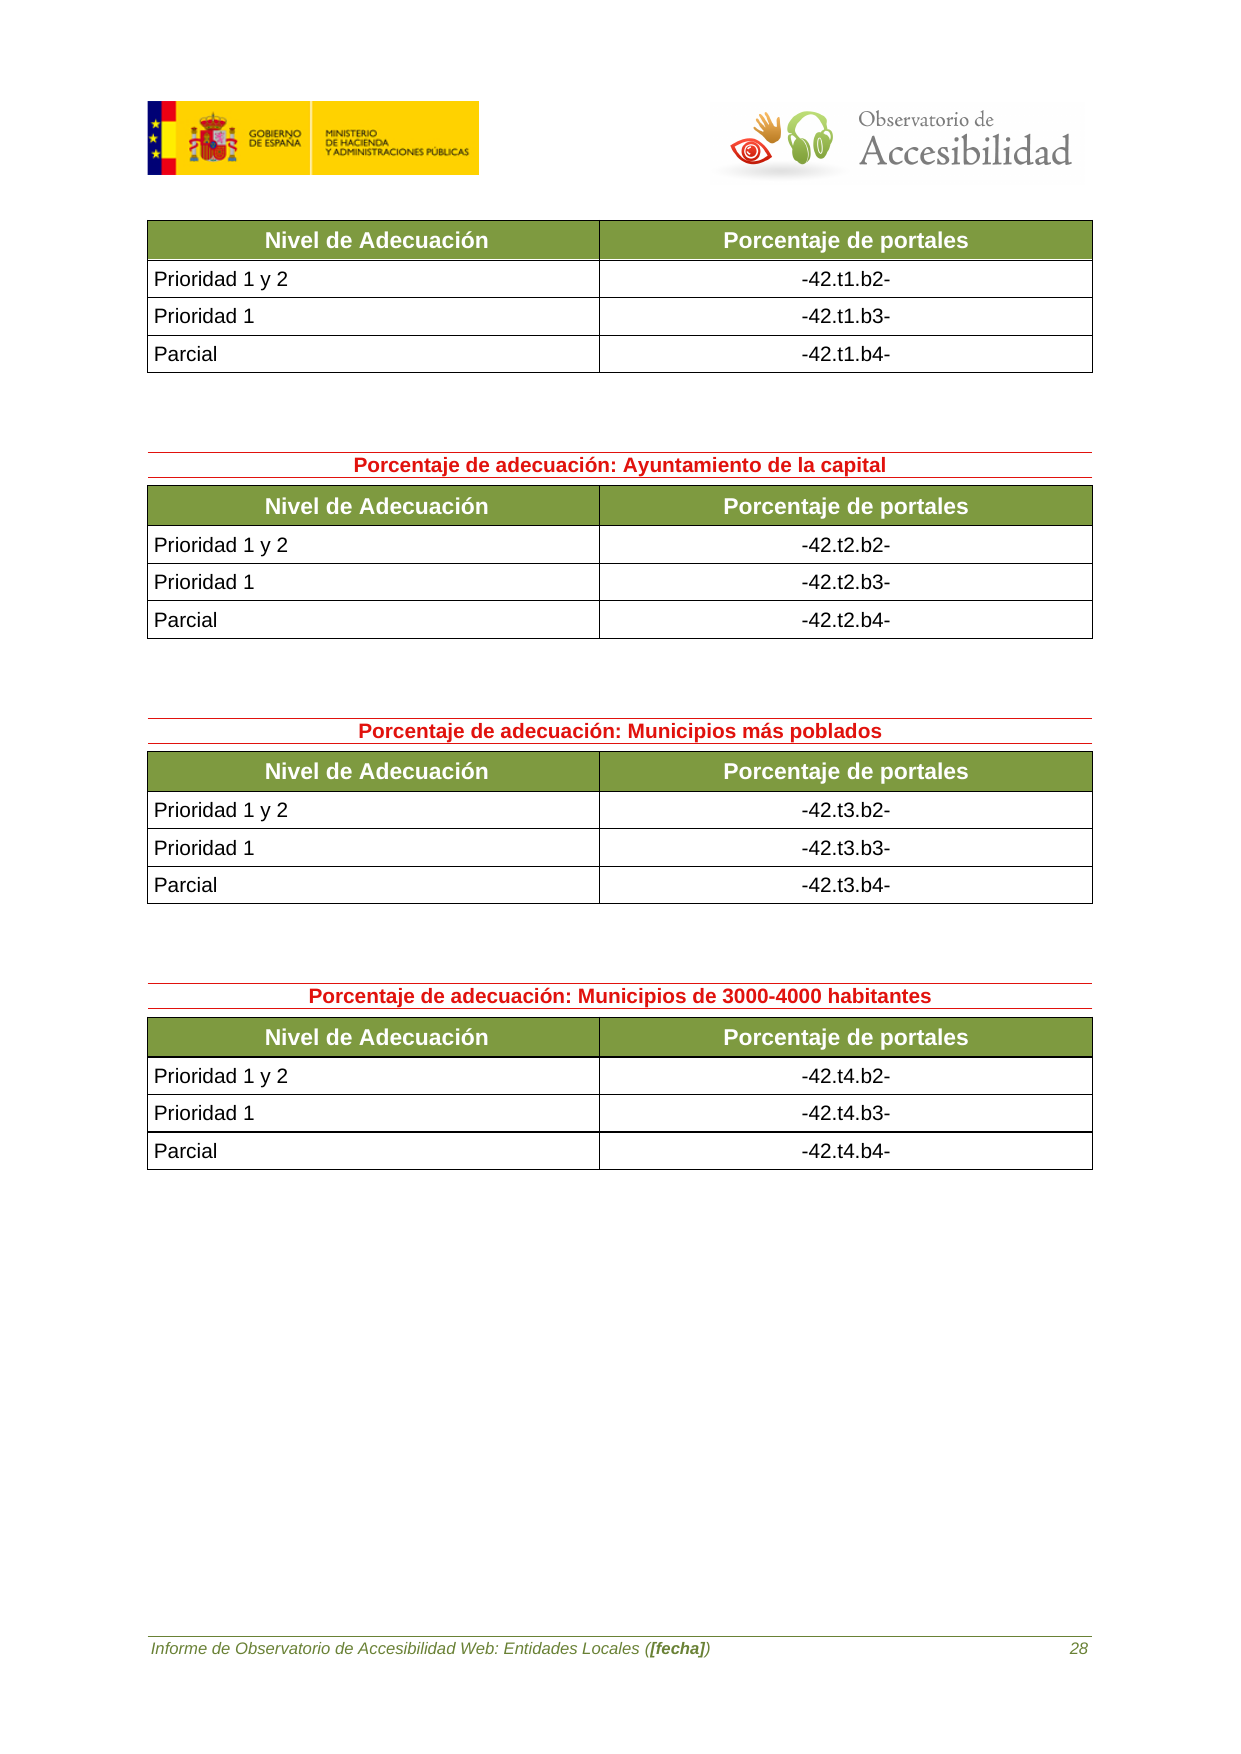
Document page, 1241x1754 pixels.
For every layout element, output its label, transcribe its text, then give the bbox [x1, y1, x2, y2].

table_cell -42.t4.b2- [600, 1058, 1092, 1094]
table_cell Parcial [148, 336, 599, 372]
table_cell -42.t3.b2- [600, 792, 1092, 828]
picture [147, 101, 479, 175]
table_cell Prioridad 1 y 2 [148, 1058, 599, 1094]
table_header Nivel de Adecuación [148, 221, 599, 259]
picture [710, 102, 1086, 185]
text Porcentaje de adecuación: Ayuntamiento de la capital [148, 453, 1092, 477]
table_header Nivel de Adecuación [148, 752, 599, 791]
table_header Porcentaje de portales [600, 1018, 1092, 1056]
table_header Porcentaje de portales [600, 221, 1092, 259]
table_cell -42.t3.b4- [600, 867, 1092, 903]
table_cell Prioridad 1 y 2 [148, 261, 599, 297]
table_cell Prioridad 1 [148, 298, 599, 334]
table_cell Prioridad 1 [148, 564, 599, 600]
table_cell Parcial [148, 1133, 599, 1169]
table_cell -42.t4.b3- [600, 1095, 1092, 1131]
table_cell Prioridad 1 y 2 [148, 792, 599, 828]
table_cell -42.t4.b4- [600, 1133, 1092, 1169]
table_cell -42.t1.b2- [600, 261, 1092, 297]
table_cell -42.t2.b3- [600, 564, 1092, 600]
table_cell -42.t1.b3- [600, 298, 1092, 334]
table_cell Prioridad 1 y 2 [148, 526, 599, 563]
table_cell Parcial [148, 867, 599, 903]
table_header Nivel de Adecuación [148, 1018, 599, 1056]
table_header Nivel de Adecuación [148, 486, 599, 525]
table_cell -42.t3.b3- [600, 829, 1092, 866]
table_cell Parcial [148, 601, 599, 638]
table_cell -42.t2.b2- [600, 526, 1092, 563]
table_cell -42.t2.b4- [600, 601, 1092, 638]
text Porcentaje de adecuación: Municipios más poblados [148, 719, 1092, 743]
table_header Porcentaje de portales [600, 752, 1092, 791]
table_cell Prioridad 1 [148, 1095, 599, 1131]
text Porcentaje de adecuación: Municipios de 3000-4000 habitantes [148, 984, 1092, 1008]
table_header Porcentaje de portales [600, 486, 1092, 525]
table_cell -42.t1.b4- [600, 336, 1092, 372]
table_cell Prioridad 1 [148, 829, 599, 866]
